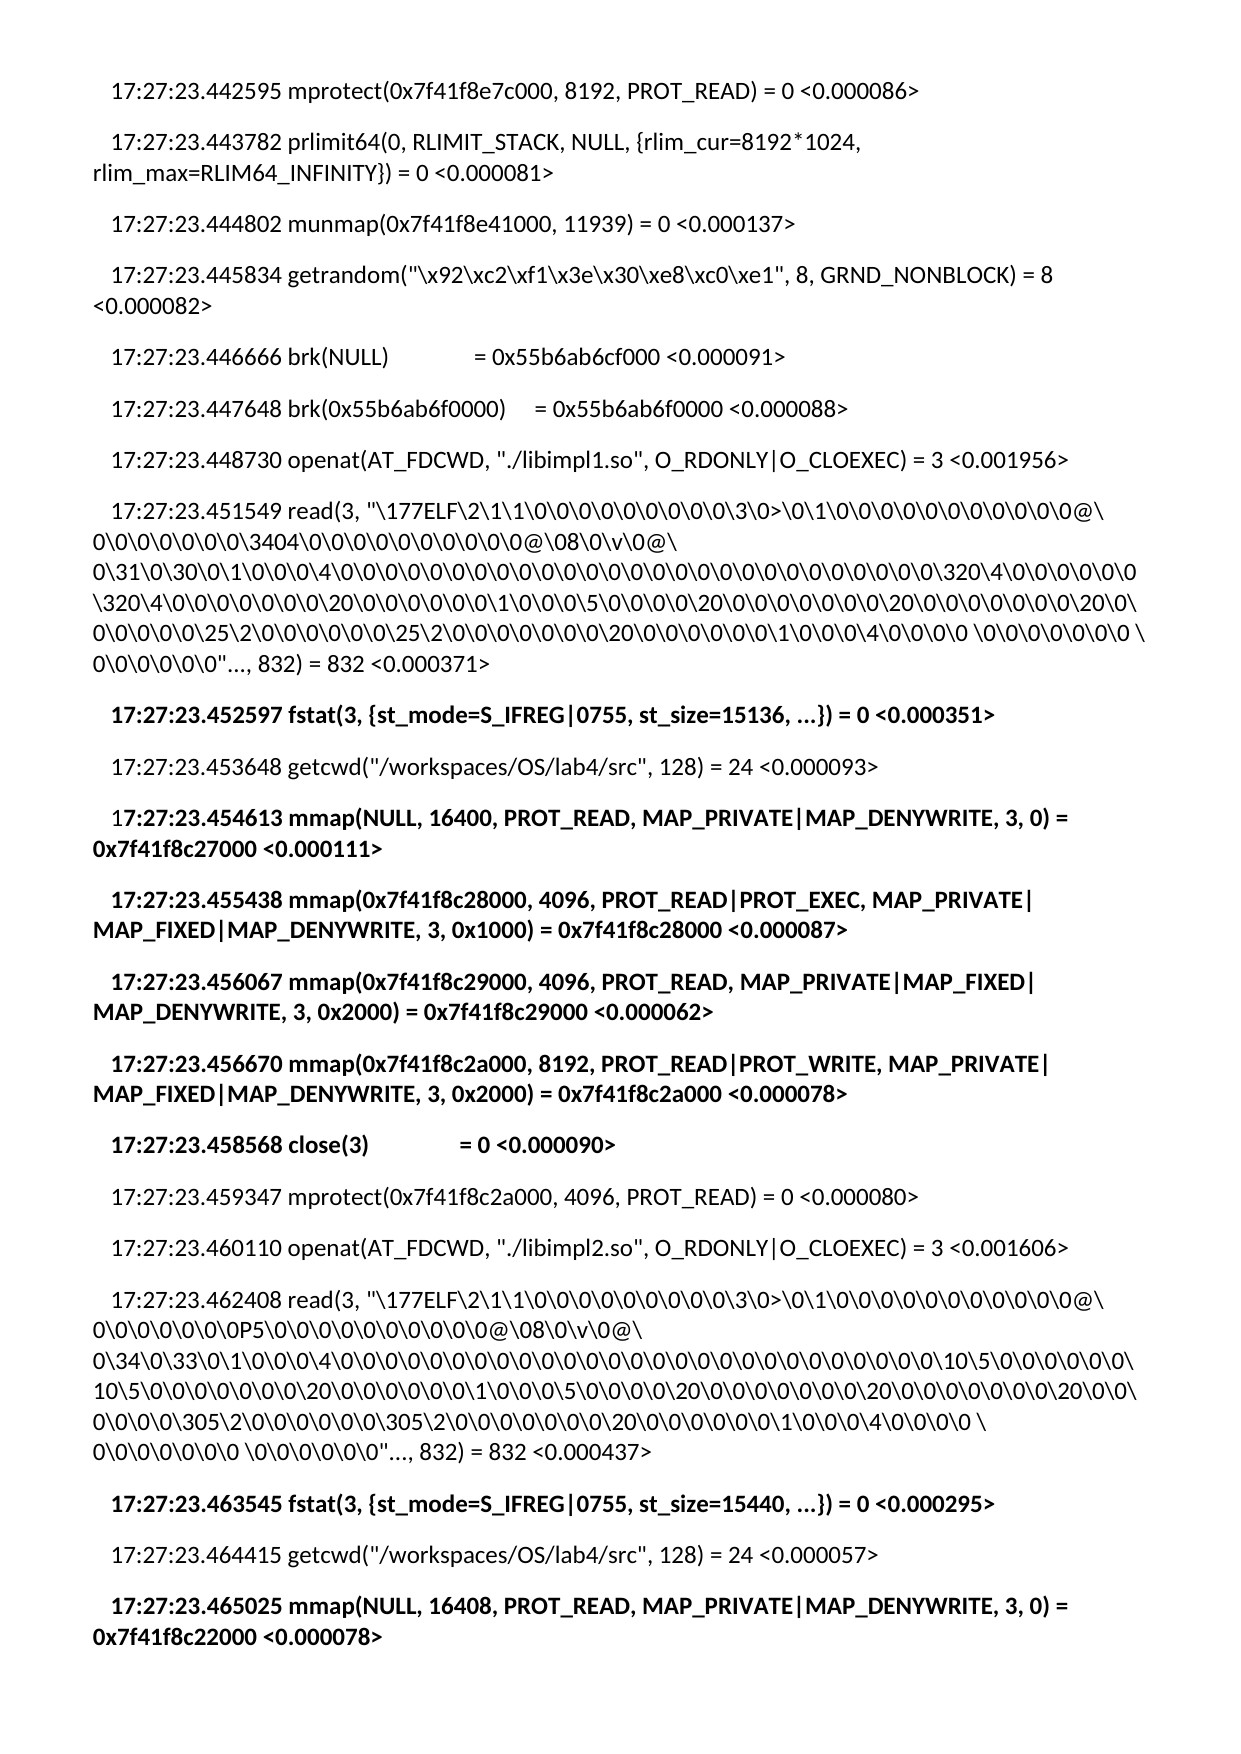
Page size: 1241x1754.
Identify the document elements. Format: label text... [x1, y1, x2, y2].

text 17:27:23.458568 close(3) = 0 <0.000090> [93, 1130, 1147, 1160]
text 17:27:23.443782 prlimit64(0, RLIMIT_STACK, NULL, {rlim_cur=8192*1024, rlim_max=RLIM64_INFINITY}) = 0 <0.000081> [93, 126, 1147, 187]
text 17:27:23.445834 getrandom("\x92\xc2\xf1\x3e\x30\xe8\xc0\xe1", 8, GRND_NONBLOCK) = 8 <0.000082> [93, 259, 1147, 321]
text 17:27:23.451549 read(3, "\177ELF\2\1\1\0\0\0\0\0\0\0\0\0\3\0>\0\1\0\0\0\0\0\0\0\0\0\0\0@\0\0\0\0\0\0\0\3404\0\0\0\0\0\0\0\0\0\0@\08\0\v\0@\0\31\0\30\0\1\0\0\0\4\0\0\0\0\0\0\0\0\0\0\0\0\0\0\0\0\0\0\0\0\0\0\0\0\0\0\0\320\4\0\0\0\0\0\0\320\4\0\0\0\0\0\0\0\20\0\0\0\0\0\0\1\0\0\0\5\0\0\0\0\20\0\0\0\0\0\0\0\20\0\0\0\0\0\0\0\20\0\0\0\0\0\0\25\2\0\0\0\0\0\0\25\2\0\0\0\0\0\0\0\20\0\0\0\0\0\0\1\0\0\0\4\0\0\0\0 \0\0\0\0\0\0\0 \0\0\0\0\0\0"..., 832) = 832 <0.000371> [93, 496, 1147, 679]
text 17:27:23.444802 munmap(0x7f41f8e41000, 11939) = 0 <0.000137> [93, 208, 1147, 239]
text 17:27:23.464415 getcwd("/workspaces/OS/lab4/src", 128) = 24 <0.000057> [93, 1539, 1147, 1569]
text 17:27:23.455438 mmap(0x7f41f8c28000, 4096, PROT_READ|PROT_EXEC, MAP_PRIVATE|MAP_FIXED|MAP_DENYWRITE, 3, 0x1000) = 0x7f41f8c28000 <0.000087> [93, 884, 1147, 945]
text 17:27:23.447648 brk(0x55b6ab6f0000) = 0x55b6ab6f0000 <0.000088> [93, 393, 1147, 423]
text 17:27:23.460110 openat(AT_FDCWD, "./libimpl2.so", O_RDONLY|O_CLOEXEC) = 3 <0.001606> [93, 1232, 1147, 1263]
text 17:27:23.446666 brk(NULL) = 0x55b6ab6cf000 <0.000091> [93, 341, 1147, 372]
text 17:27:23.442595 mprotect(0x7f41f8e7c000, 8192, PROT_READ) = 0 <0.000086> [93, 75, 1147, 106]
text 17:27:23.456067 mmap(0x7f41f8c29000, 4096, PROT_READ, MAP_PRIVATE|MAP_FIXED|MAP_DENYWRITE, 3, 0x2000) = 0x7f41f8c29000 <0.000062> [93, 966, 1147, 1027]
text 17:27:23.456670 mmap(0x7f41f8c2a000, 8192, PROT_READ|PROT_WRITE, MAP_PRIVATE|MAP_FIXED|MAP_DENYWRITE, 3, 0x2000) = 0x7f41f8c2a000 <0.000078> [93, 1048, 1147, 1109]
text 17:27:23.448730 openat(AT_FDCWD, "./libimpl1.so", O_RDONLY|O_CLOEXEC) = 3 <0.001956> [93, 444, 1147, 475]
text 17:27:23.454613 mmap(NULL, 16400, PROT_READ, MAP_PRIVATE|MAP_DENYWRITE, 3, 0) = 0x7f41f8c27000 <0.000111> [93, 802, 1147, 863]
text 17:27:23.465025 mmap(NULL, 16408, PROT_READ, MAP_PRIVATE|MAP_DENYWRITE, 3, 0) = 0x7f41f8c22000 <0.000078> [93, 1590, 1147, 1651]
text 17:27:23.462408 read(3, "\177ELF\2\1\1\0\0\0\0\0\0\0\0\0\3\0>\0\1\0\0\0\0\0\0\0\0\0\0\0@\0\0\0\0\0\0\0P5\0\0\0\0\0\0\0\0\0\0@\08\0\v\0@\0\34\0\33\0\1\0\0\0\4\0\0\0\0\0\0\0\0\0\0\0\0\0\0\0\0\0\0\0\0\0\0\0\0\0\0\0\10\5\0\0\0\0\0\0\10\5\0\0\0\0\0\0\0\20\0\0\0\0\0\0\1\0\0\0\5\0\0\0\0\20\0\0\0\0\0\0\0\20\0\0\0\0\0\0\0\20\0\0\0\0\0\0\305\2\0\0\0\0\0\0\305\2\0\0\0\0\0\0\0\20\0\0\0\0\0\0\1\0\0\0\4\0\0\0\0 \0\0\0\0\0\0\0 \0\0\0\0\0\0"..., 832) = 832 <0.000437> [93, 1284, 1147, 1467]
text 17:27:23.453648 getcwd("/workspaces/OS/lab4/src", 128) = 24 <0.000093> [93, 751, 1147, 781]
text 17:27:23.463545 fstat(3, {st_mode=S_IFREG|0755, st_size=15440, ...}) = 0 <0.000295> [93, 1488, 1147, 1518]
text 17:27:23.459347 mprotect(0x7f41f8c2a000, 4096, PROT_READ) = 0 <0.000080> [93, 1181, 1147, 1212]
text 17:27:23.452597 fstat(3, {st_mode=S_IFREG|0755, st_size=15136, ...}) = 0 <0.000351> [93, 699, 1147, 730]
